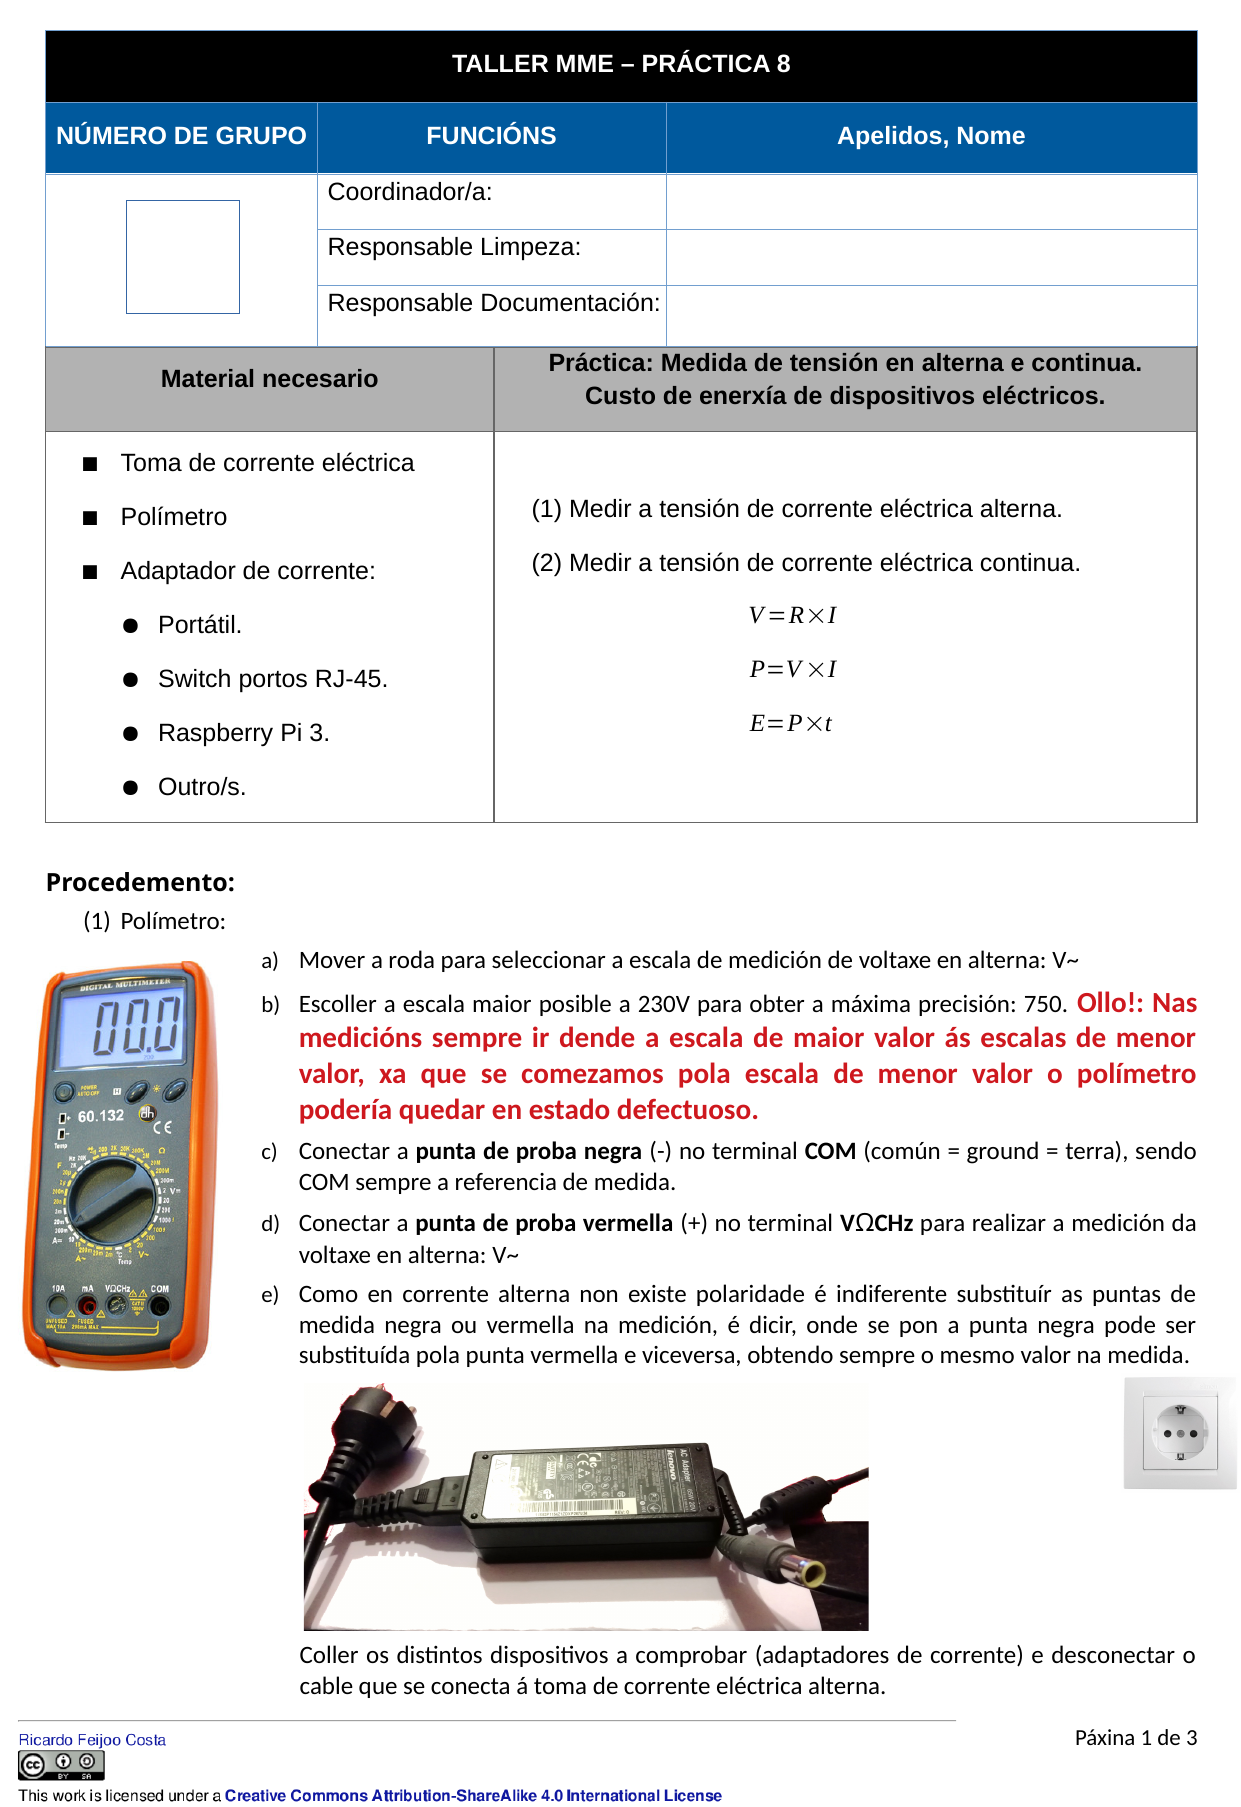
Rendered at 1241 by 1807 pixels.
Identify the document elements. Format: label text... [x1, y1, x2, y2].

picture [17, 960, 224, 1372]
table_header TALLER MME – PRÁCTICA 8 [46, 31, 1197, 102]
list Coller os distintos dispositivos a comprobar (adaptadores de corrente) e desconectar o cable que se conecta á toma de corrente eléctrica alterna. [264, 1379, 1197, 1701]
table_cell Toma de corrente eléctrica Polímetro Adaptador de corrente: Portátil. Switch portos RJ-45. Raspberry Pi 3. Outro/s. [46, 432, 493, 822]
list Mover a roda para seleccionar a escala de medición de voltaxe en alterna: V~ [83, 944, 1197, 975]
table_cell [667, 230, 1197, 284]
table_cell [46, 175, 317, 346]
table_cell Apelidos, Nome [667, 103, 1197, 173]
table_header Práctica: Medida de tensión en alterna e continua. Custo de enerxía de dispositivos eléctricos. [495, 348, 1196, 431]
list Polímetro: [83, 905, 1197, 936]
table_header Material necesario [46, 348, 493, 431]
list Conectar a punta de proba negra (-) no terminal COM (común = ground = terra), sendo COM sempre a referencia de medida. [224, 1135, 1197, 1196]
table_cell [667, 286, 1197, 346]
list Conectar a punta de proba vermella (+) no terminal VΩCHz para realizar a medición da voltaxe en alterna: V~ [224, 1205, 1197, 1270]
table_cell FUNCIÓNS [318, 103, 666, 173]
table_cell [667, 175, 1197, 229]
table_cell NÚMERO DE GRUPO [46, 103, 317, 173]
text Procedemento: [45, 864, 1197, 898]
list Como en corrente alterna non existe polaridade é indiferente substituír as puntas de medida negra ou vermella na medición, é dicir, onde se pon a punta negra pode ser substituída pola punta vermella e viceversa, obtendo sempre o mesmo valor na medida. [224, 1278, 1197, 1370]
picture [303, 1383, 869, 1631]
table_cell Responsable Limpeza: [318, 230, 666, 284]
picture [1120, 1373, 1240, 1493]
picture [8, 1715, 957, 1806]
table_cell Responsable Documentación: [318, 286, 666, 346]
table_cell Medir a tensión de corrente eléctrica alterna. Medir a tensión de corrente eléctrica continua. [495, 432, 1196, 822]
list Escoller a escala maior posible a 230V para obter a máxima precisión: 750. Ollo!: Nas medicións sempre ir dende a escala de maior valor ás escalas de menor valor, xa que se comezamos pola escala de menor valor o polímetro podería quedar en estado defectuoso. [224, 984, 1197, 1126]
table_cell Coordinador/a: [318, 175, 666, 229]
